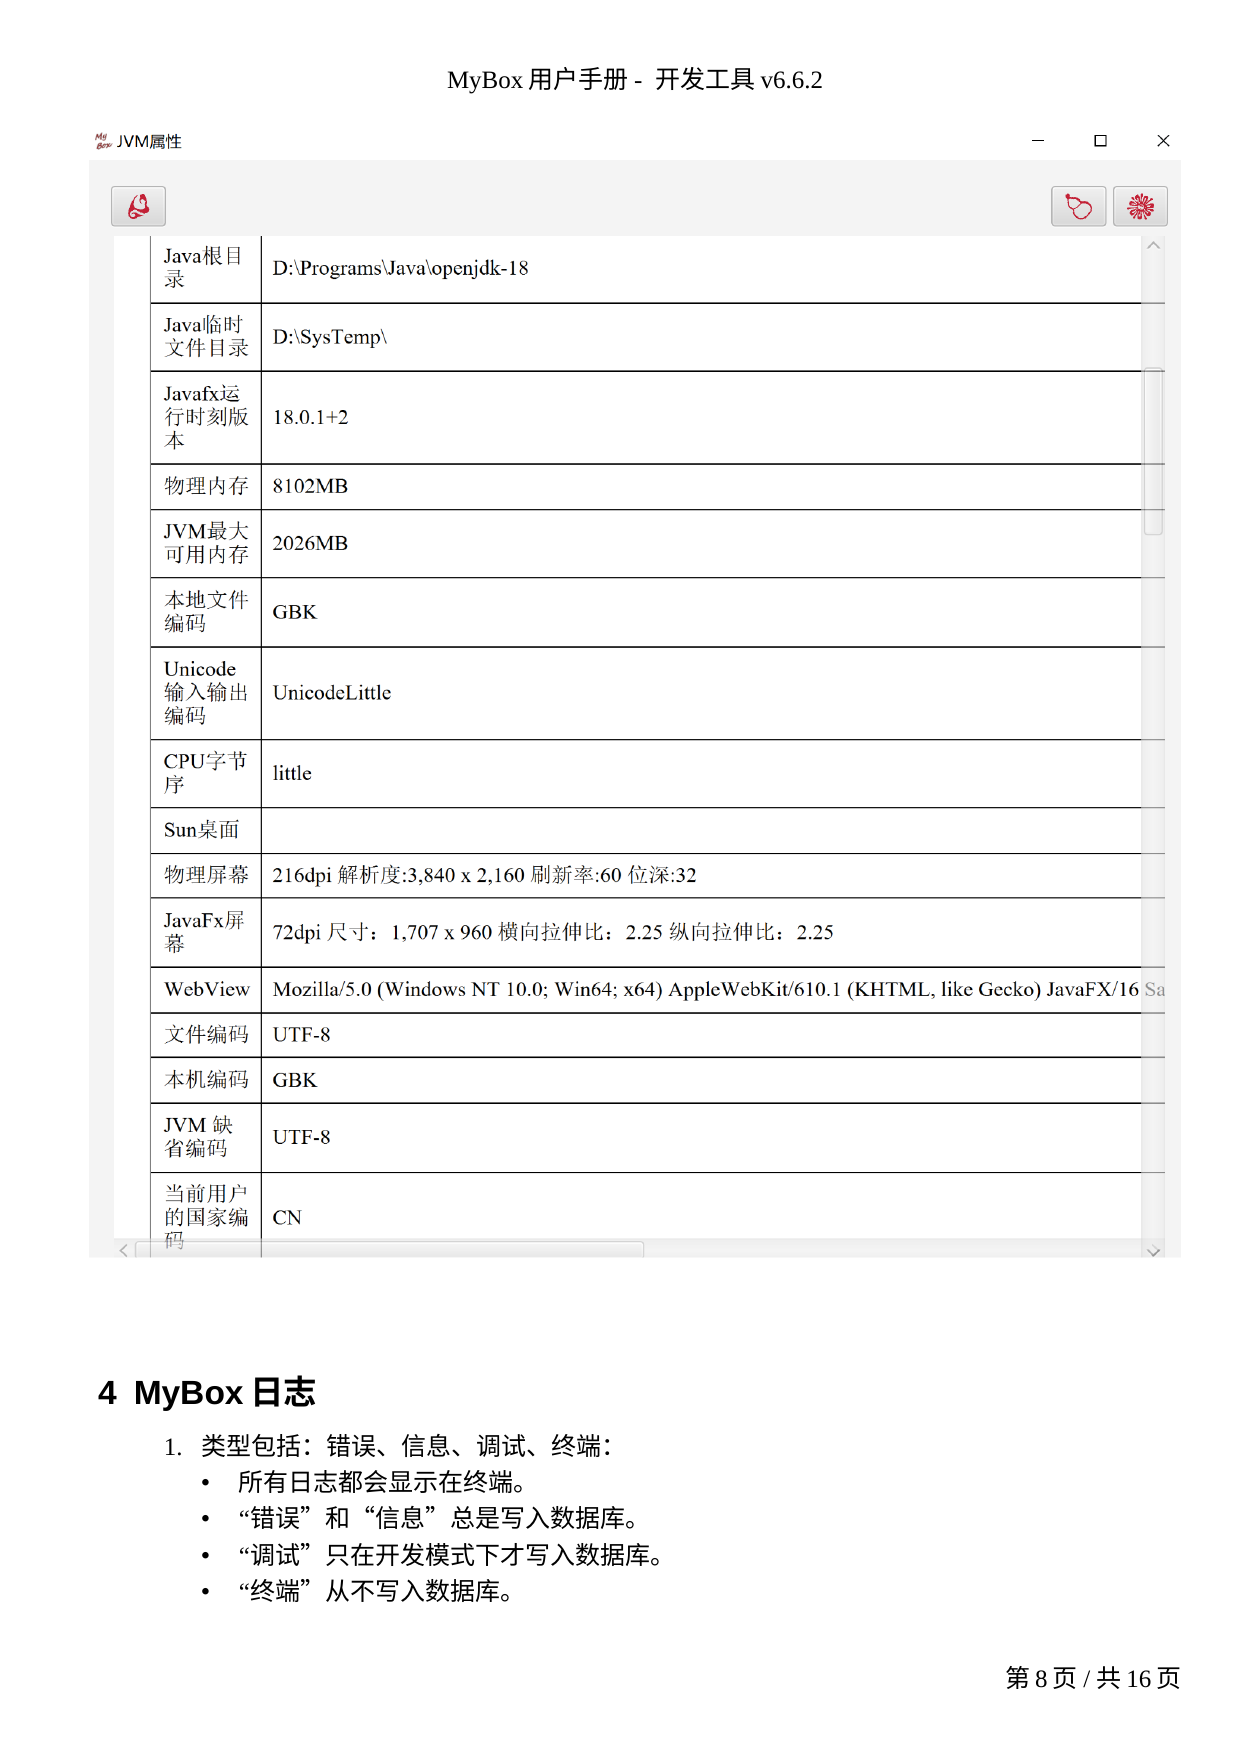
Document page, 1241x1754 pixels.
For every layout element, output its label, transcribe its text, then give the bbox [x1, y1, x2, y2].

list 类型包括：错误、信息、调试、终端： [163, 1426, 1181, 1463]
list “错误”和“信息”总是写入数据库。 [201, 1499, 1181, 1535]
list 所有日志都会显示在终端。 [201, 1463, 1181, 1499]
list “终端”从不写入数据库。 [201, 1571, 1181, 1608]
list “调试”只在开发模式下才写入数据库。 [201, 1535, 1181, 1571]
subtitle MyBox日志 [88, 1365, 1181, 1414]
picture [88, 124, 1181, 1258]
